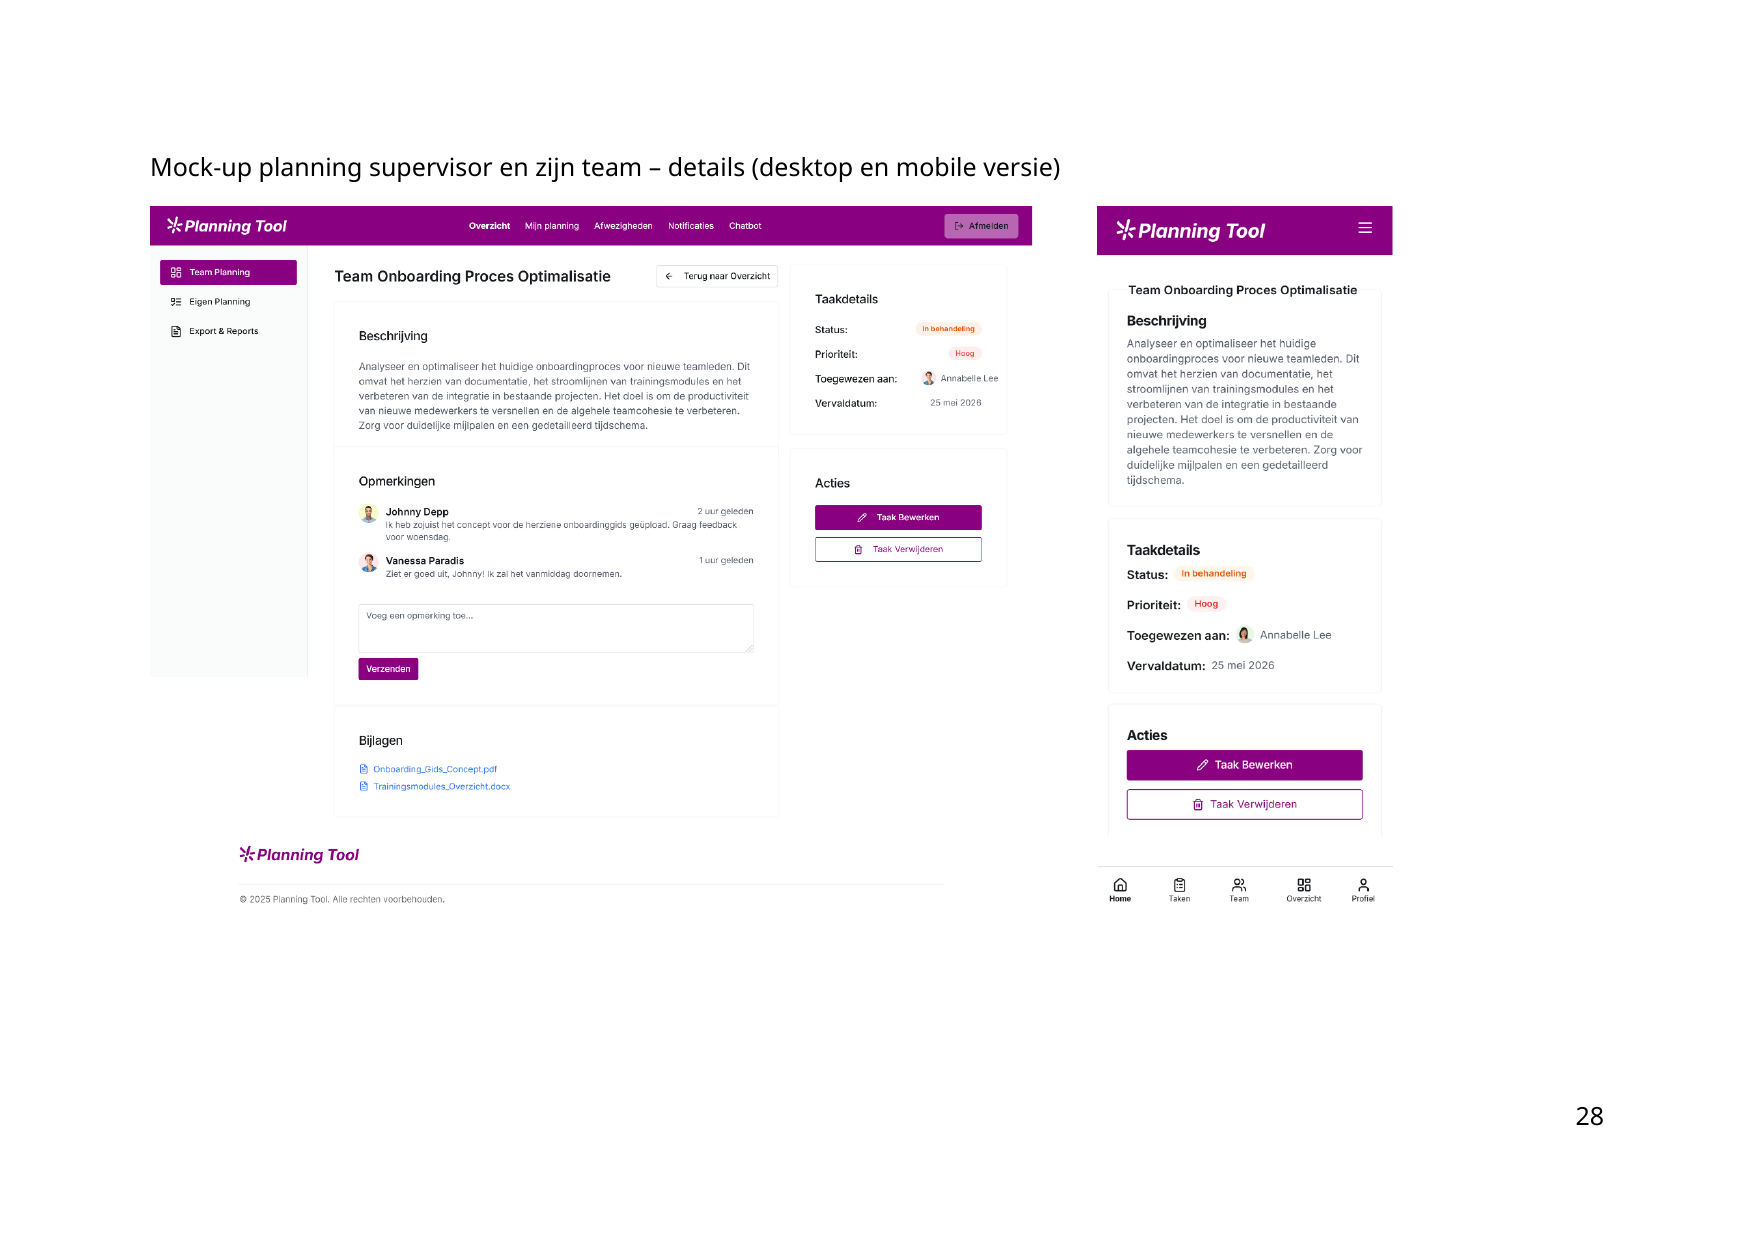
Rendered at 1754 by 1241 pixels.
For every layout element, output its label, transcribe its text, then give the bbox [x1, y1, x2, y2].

picture [150, 206, 1033, 915]
text Mock-up planning supervisor en zijn team – details (desktop en mobile versie) [150, 150, 1604, 184]
picture [1097, 206, 1393, 915]
